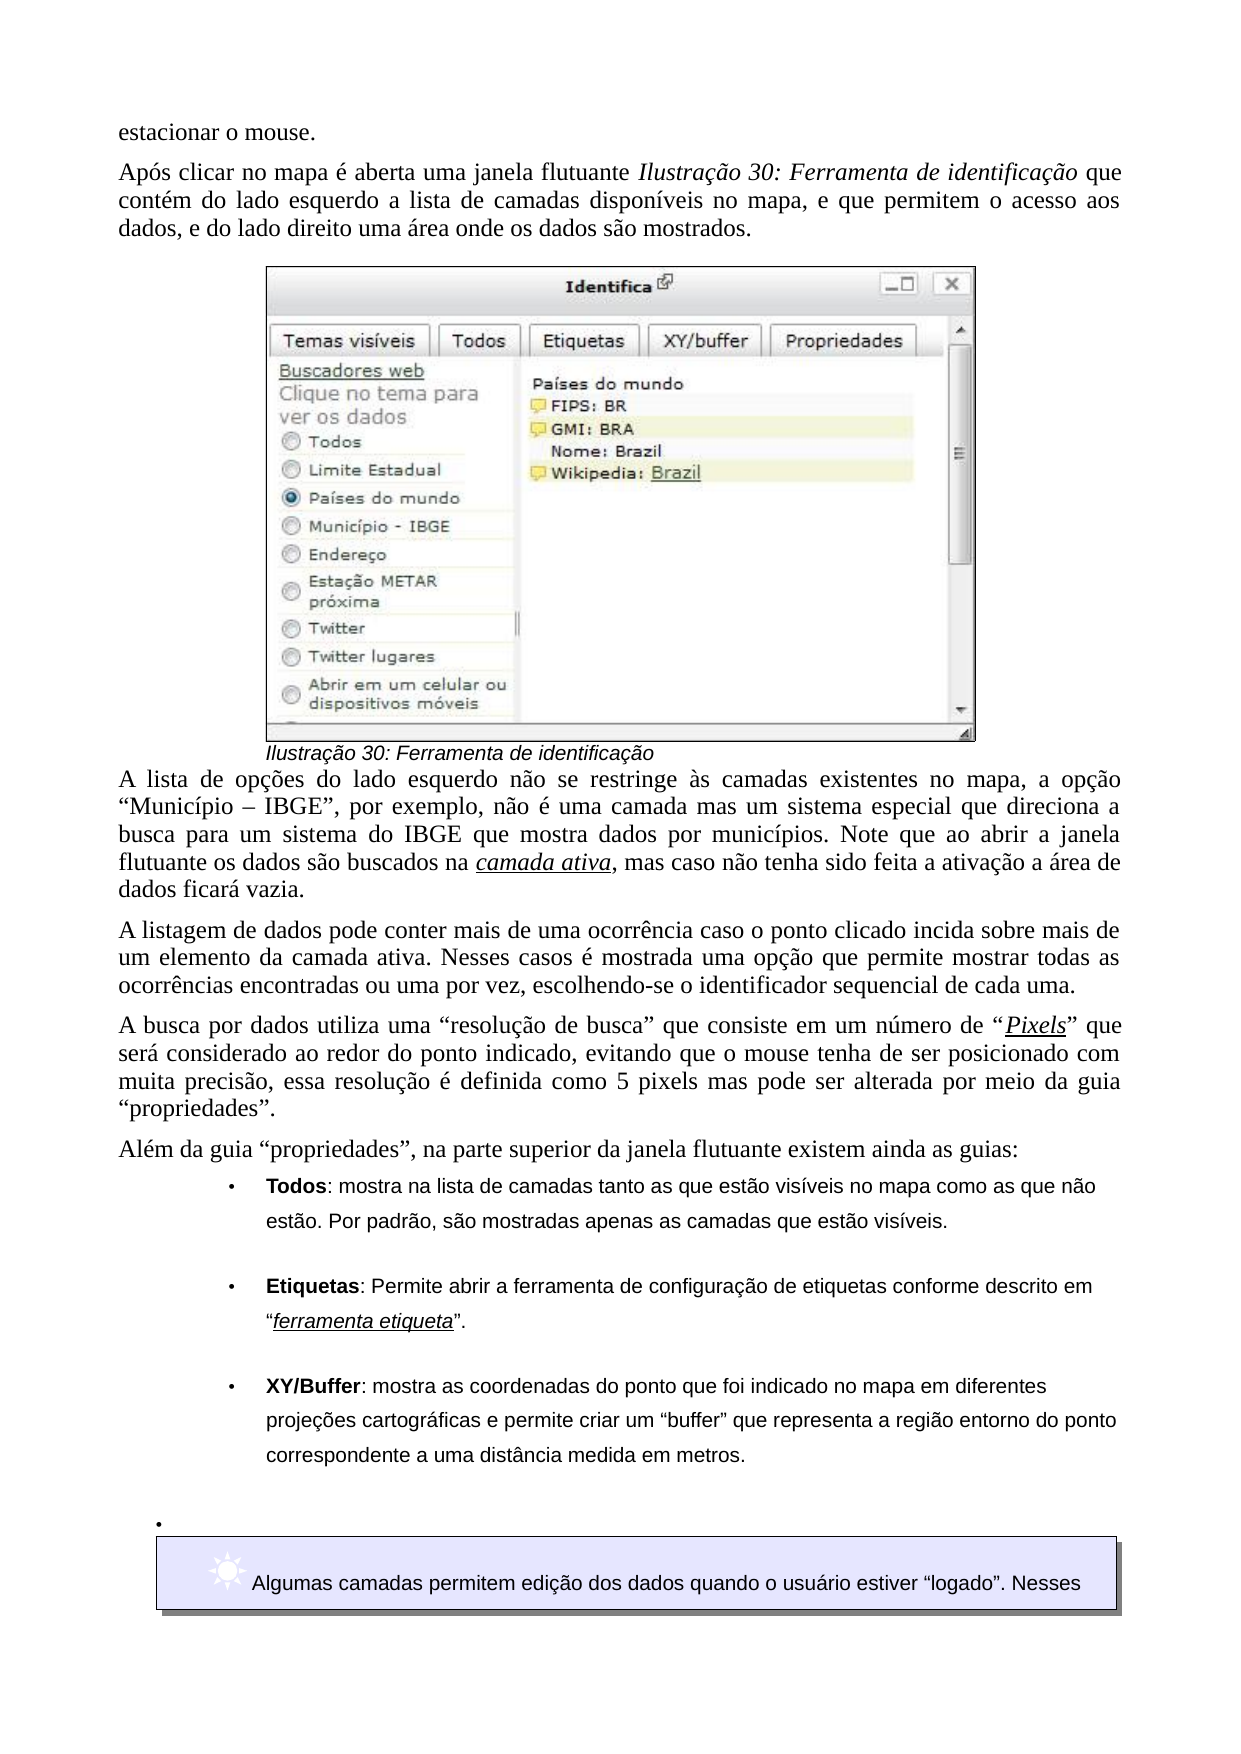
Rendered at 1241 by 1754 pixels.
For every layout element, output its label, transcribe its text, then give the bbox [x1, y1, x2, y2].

picture [267, 267, 975, 741]
text A lista de opções do lado esquerdo não se restringe às camadas existentes no mapa, a opção “Município – IBGE”, por exemplo, não é uma camada mas um sistema especial que direciona a busca para um sistema do IBGE que mostra dados por municípios. Note que ao abrir a janela flutuante os dados são buscados na camada ativa, mas caso não tenha sido feita a ativação a área de dados ficará vazia. [118, 254, 1122, 903]
text Após clicar no mapa é aberta uma janela flutuante Ilustração 30: Ferramenta de identificação que contém do lado esquerdo a lista de camadas disponíveis no mapa, e que permitem o acesso aos dados, e do lado direito uma área onde os dados são mostrados. [118, 158, 1122, 241]
text Ilustração 30: Ferramenta de identificação [265, 742, 975, 765]
picture [213, 1556, 242, 1585]
text A busca por dados utiliza uma “resolução de busca” que consiste em um número de “Pixels” que será considerado ao redor do ponto indicado, evitando que o mouse tenha de ser posicionado com muita precisão, essa resolução é definida como 5 pixels mas pode ser alterada por meio da guia “propriedades”. [118, 1011, 1122, 1122]
picture [213, 1556, 222, 1565]
picture [239, 1568, 248, 1574]
list Todos: mostra na lista de camadas tanto as que estão visíveis no mapa como as que não estão. Por padrão, são mostradas apenas as camadas que estão visíveis. [228, 1175, 1122, 1233]
list Etiquetas: Permite abrir a ferramenta de configuração de etiquetas conforme descrito em “ferramenta etiqueta”. [228, 1274, 1122, 1333]
picture [224, 1551, 231, 1560]
picture [208, 1568, 216, 1574]
text estacionar o mouse. [118, 118, 1122, 146]
picture [224, 1582, 231, 1591]
text A listagem de dados pode conter mais de uma ocorrência caso o ponto clicado incida sobre mais de um elemento da camada ativa. Nesses casos é mostrada uma opção que permite mostrar todas as ocorrências encontradas ou uma por vez, escolhendo-se o identificador sequencial de cada uma. [118, 916, 1122, 999]
list Algumas camadas permitem edição dos dados quando o usuário estiver “logado”. Nesses [157, 1537, 1116, 1609]
text Além da guia “propriedades”, na parte superior da janela flutuante existem ainda as guias: [118, 1135, 1122, 1162]
list XY/Buffer: mostra as coordenadas do ponto que foi indicado no mapa em diferentes projeções cartográficas e permite criar um “buffer” que representa a região entorno do ponto correspondente a uma distância medida em metros. [228, 1374, 1122, 1467]
